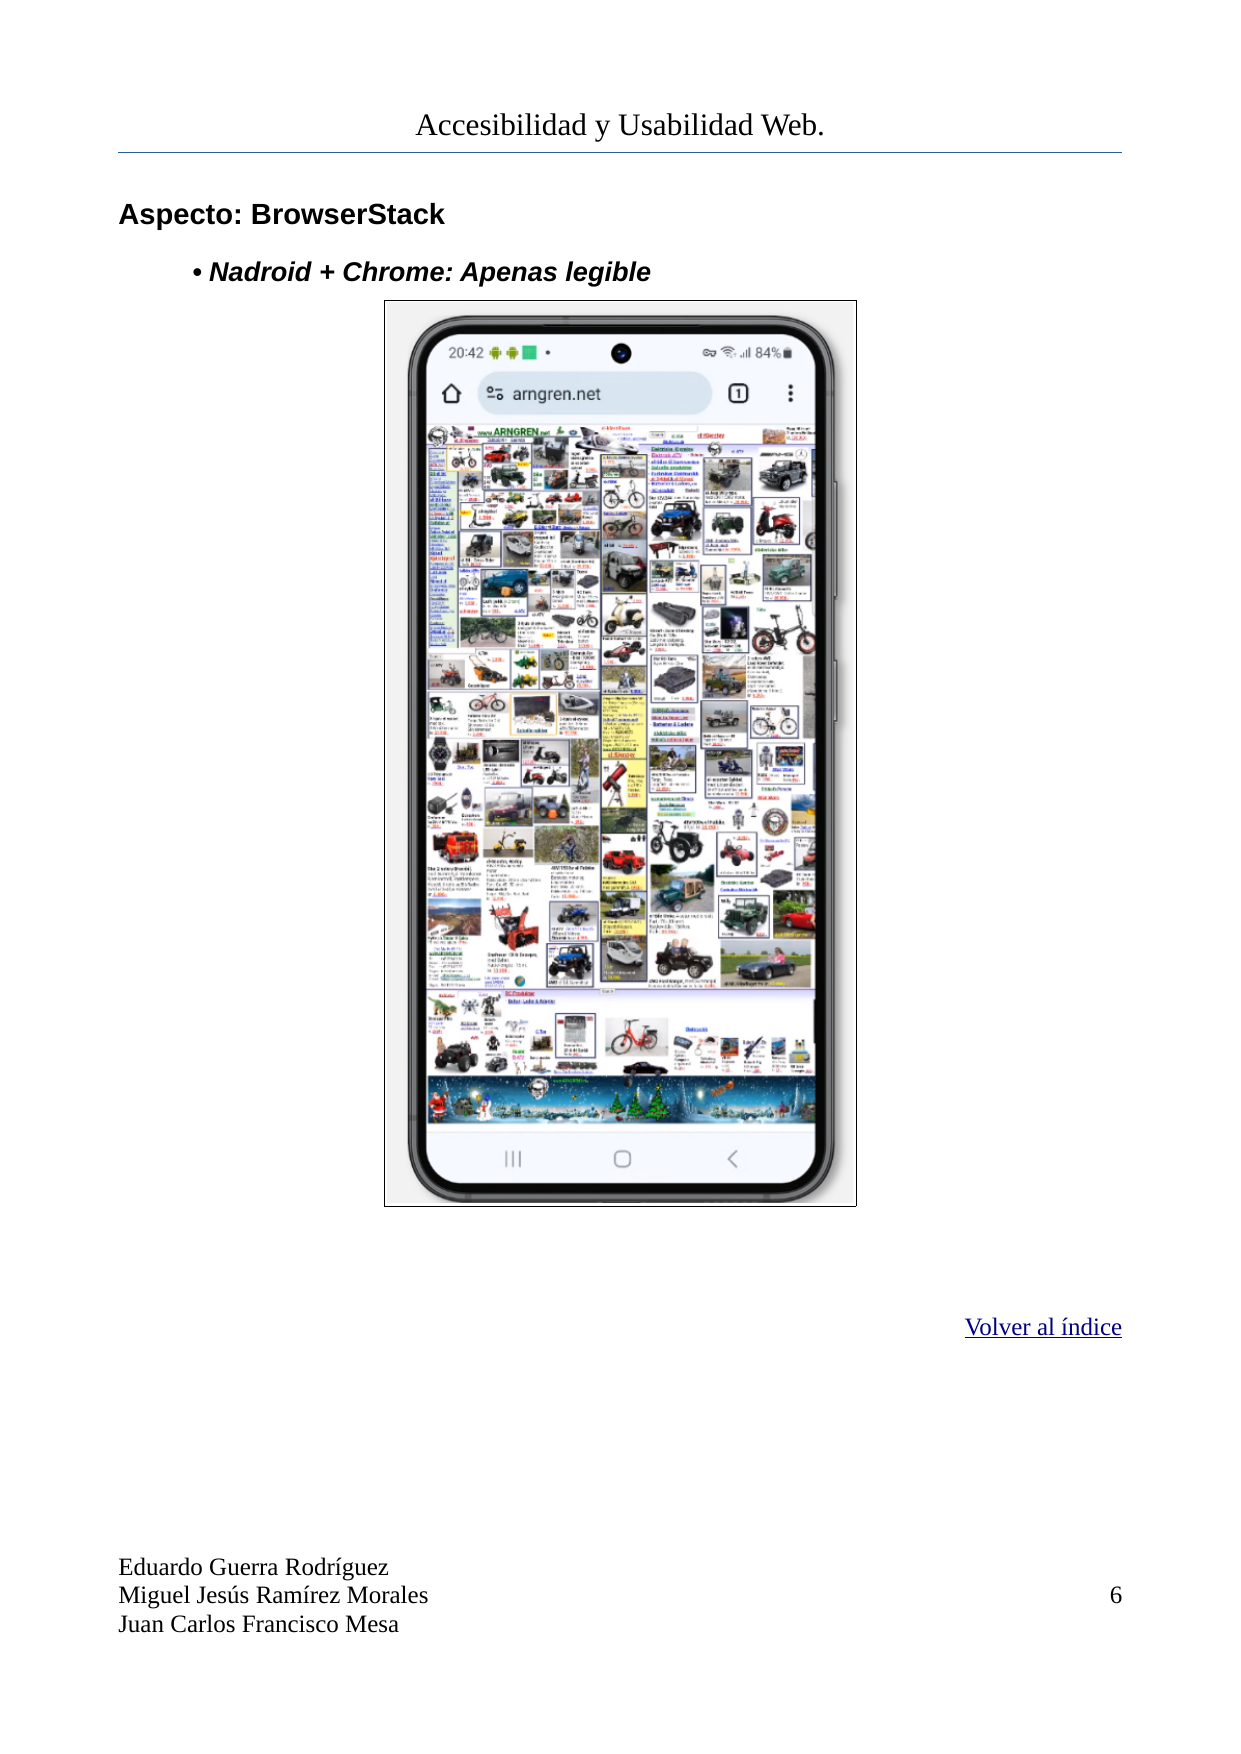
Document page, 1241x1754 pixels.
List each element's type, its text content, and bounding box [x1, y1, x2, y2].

picture [387, 302, 854, 1203]
subtitle • Nadroid + Chrome: Apenas legible [118, 256, 1122, 287]
text Volver al índice [118, 1312, 1122, 1340]
subtitle Aspecto: BrowserStack [118, 197, 1122, 231]
